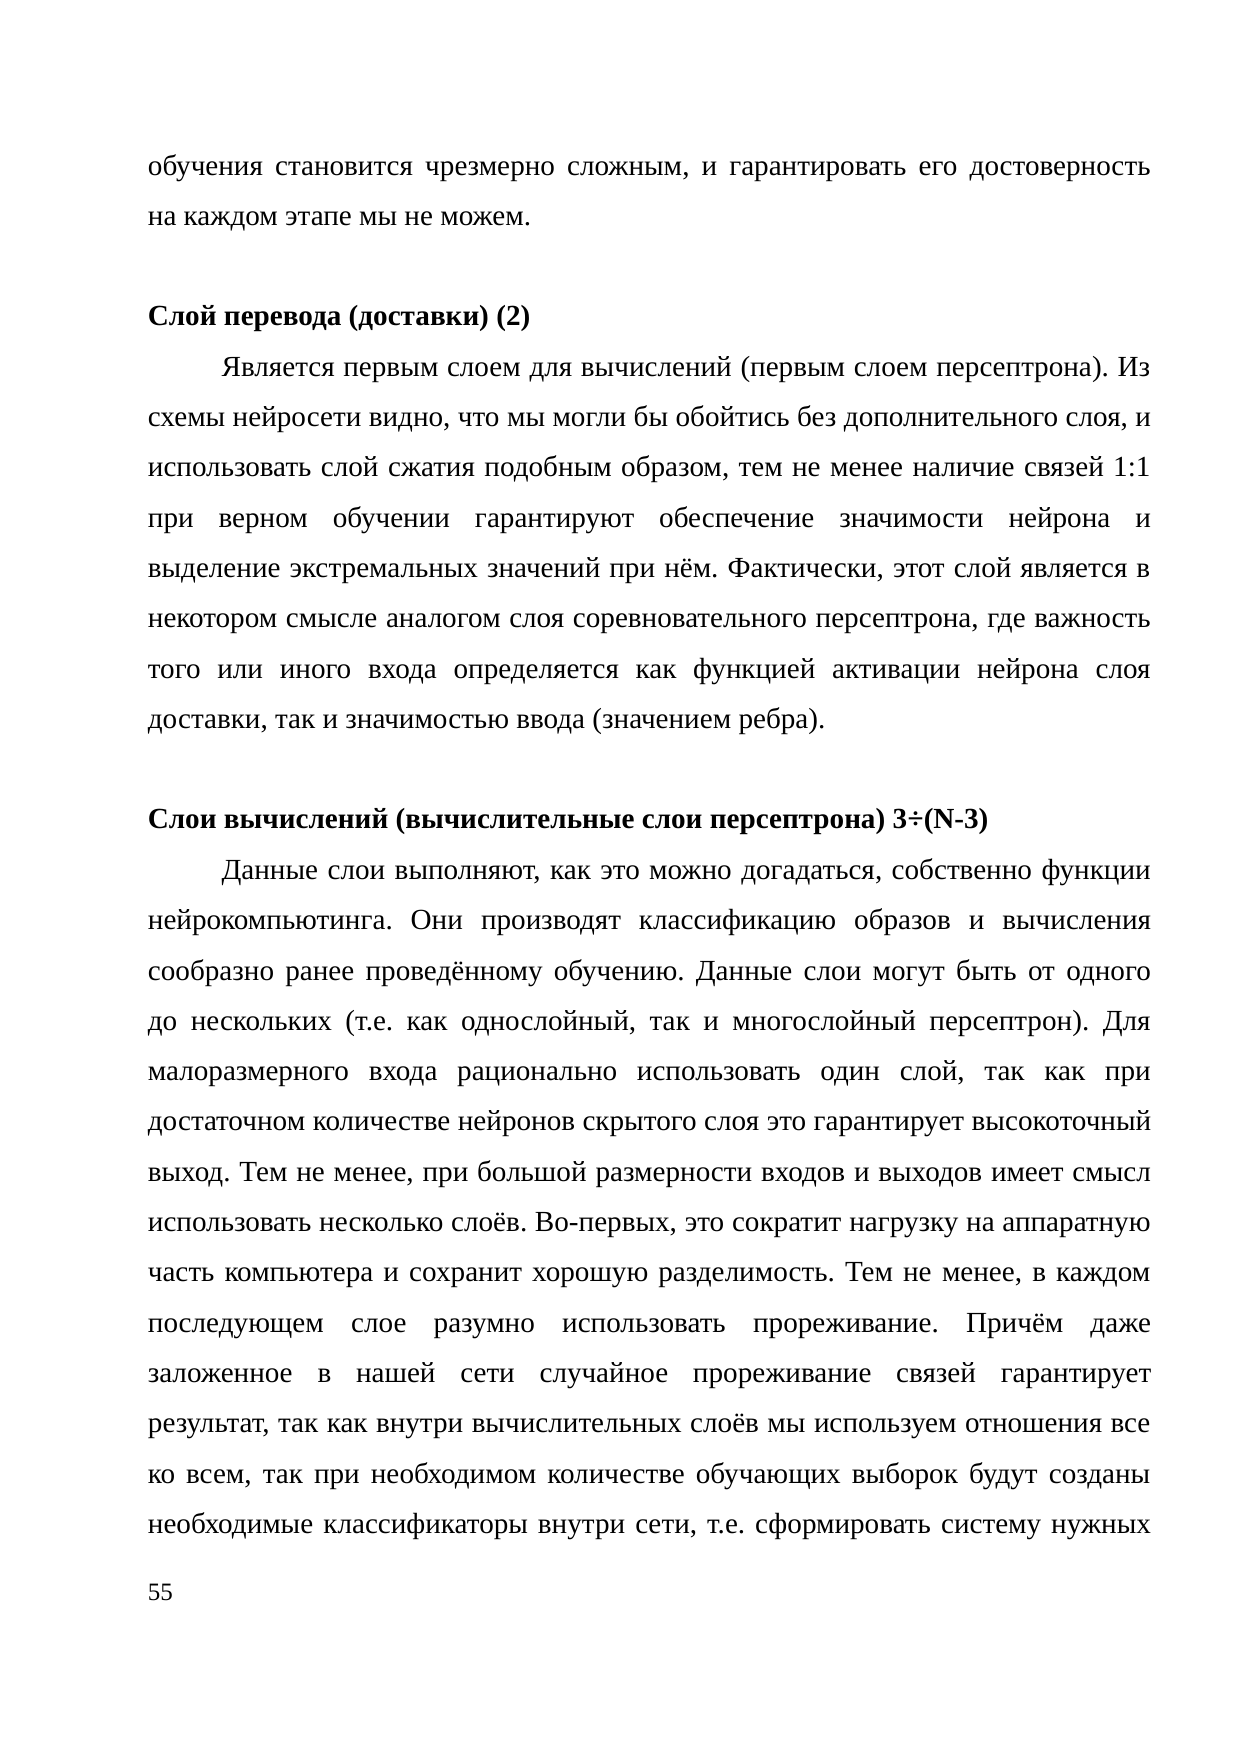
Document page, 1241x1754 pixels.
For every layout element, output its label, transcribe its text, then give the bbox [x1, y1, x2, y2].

text Слои вычислений (вычислительные слои персептрона) 3÷(N-3) [148, 802, 1152, 835]
text Является первым слоем для вычислений (первым слоем персептрона). Из схемы нейросети видно, что мы могли бы обойтись без дополнительного слоя, и использовать слой сжатия подобным образом, тем не менее наличие связей 1:1 при верном обучении гарантируют обеспечение значимости нейрона и выделение экстремальных значений при нём. Фактически, этот слой является в некотором смысле аналогом слоя соревновательного персептрона, где важность того или иного входа определяется как функцией активации нейрона слоя доставки, так и значимостью ввода (значением ребра). [148, 349, 1152, 734]
text Данные слои выполняют, как это можно догадаться, собственно функции нейрокомпьютинга. Они производят классификацию образов и вычисления сообразно ранее проведённому обучению. Данные слои могут быть от одного до нескольких (т.е. как однослойный, так и многослойный персептрон). Для малоразмерного входа рационально использовать один слой, так как при достаточном количестве нейронов скрытого слоя это гарантирует высокоточный выход. Тем не менее, при большой размерности входов и выходов имеет смысл использовать несколько слоёв. Во-первых, это сократит нагрузку на аппаратную часть компьютера и сохранит хорошую разделимость. Тем не менее, в каждом последующем слое разумно использовать прореживание. Причём даже заложенное в нашей сети случайное прореживание связей гарантирует результат, так как внутри вычислительных слоёв мы используем отношения все ко всем, так при необходимом количестве обучающих выборок будут созданы необходимые классификаторы внутри сети, т.е. сформировать систему нужных [148, 852, 1152, 1539]
text Слой перевода (доставки) (2) [148, 298, 1152, 332]
text обучения становится чрезмерно сложным, и гарантировать его достоверность на каждом этапе мы не можем. [148, 148, 1152, 231]
